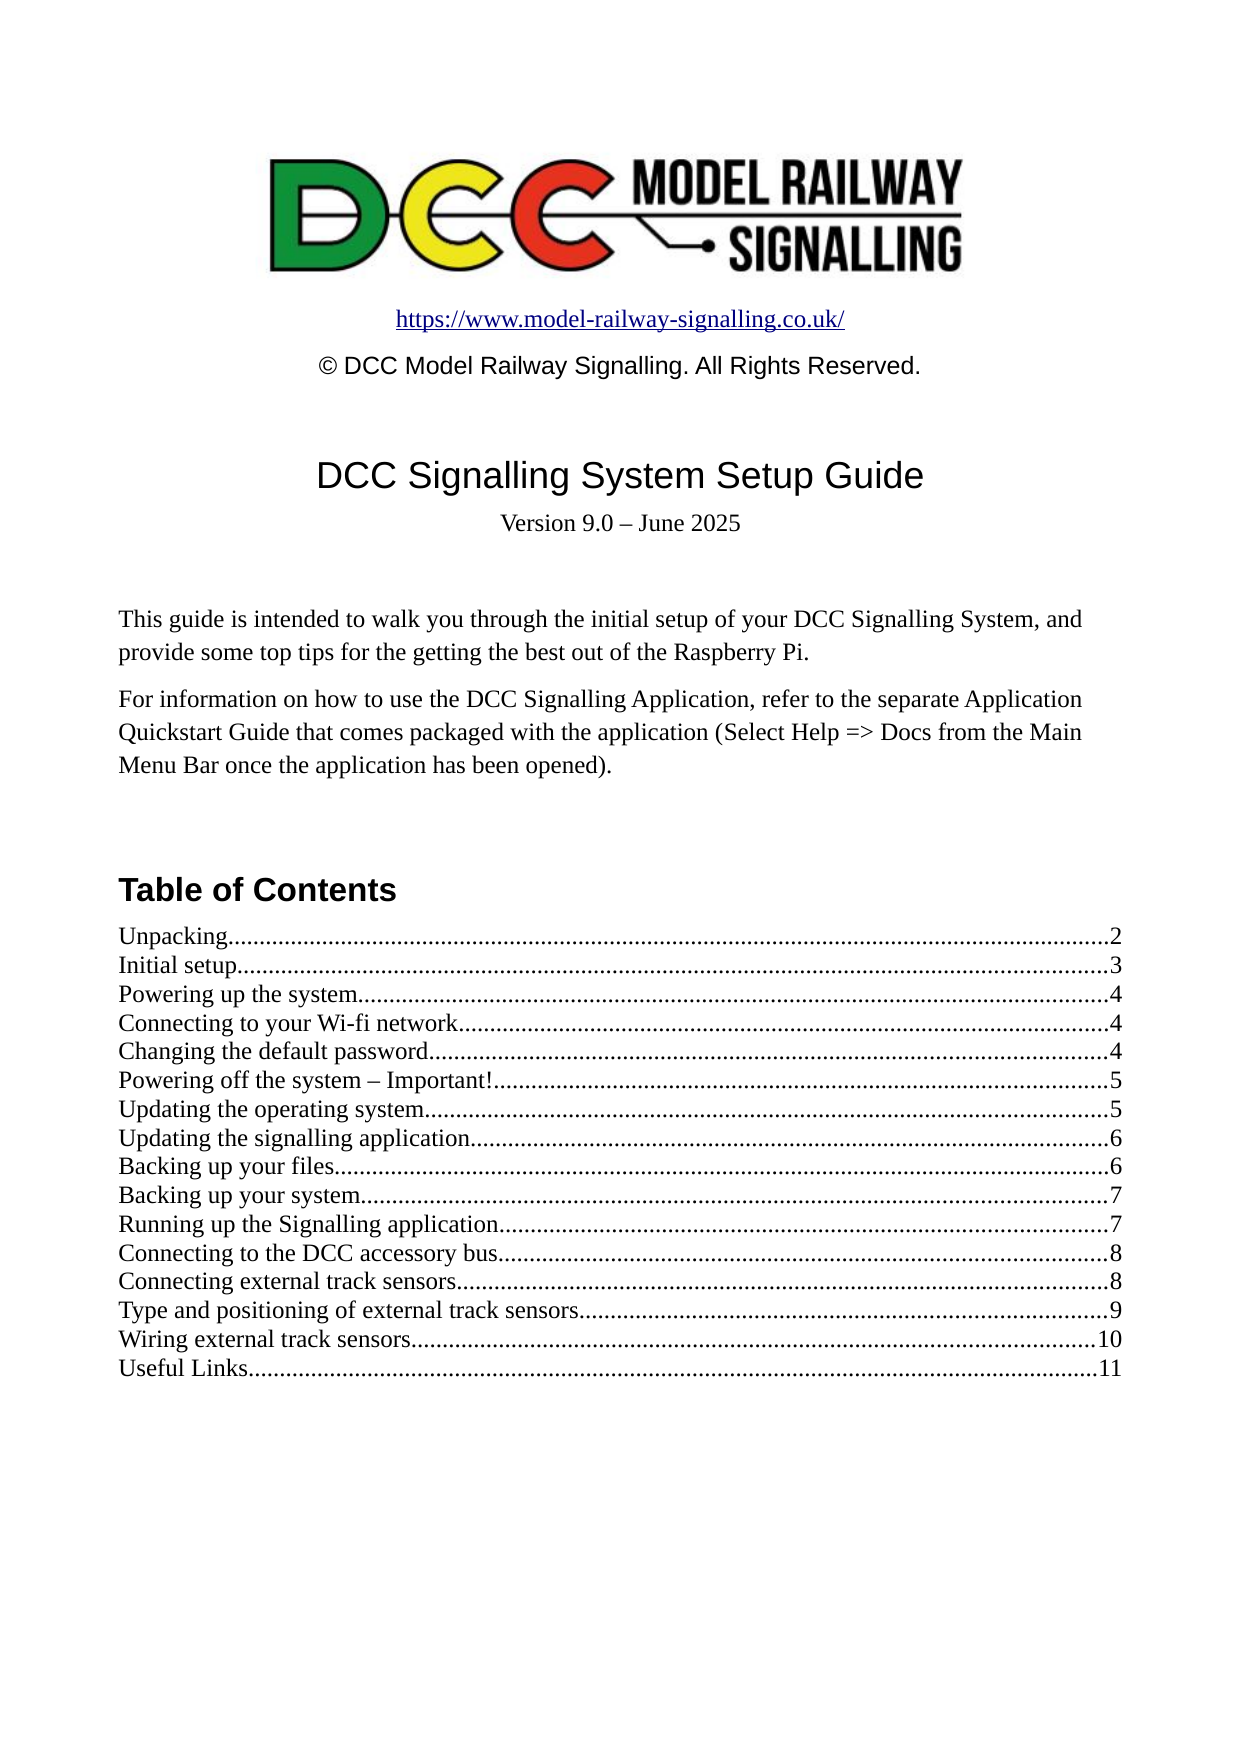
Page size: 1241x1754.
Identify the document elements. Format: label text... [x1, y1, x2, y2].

text https://www.model-railway-signalling.co.uk/ [118, 304, 1122, 332]
subtitle DCC Signalling System Setup Guide [118, 453, 1122, 496]
picture [255, 132, 985, 299]
text Type and positioning of external track sensors 9 [118, 1295, 1122, 1324]
text This guide is intended to walk you through the initial setup of your DCC Signalling System, and provide some top tips for the getting the best out of the Raspberry Pi. [118, 604, 1122, 665]
text Backing up your system 7 [118, 1180, 1122, 1209]
text Updating the signalling application 6 [118, 1123, 1122, 1151]
text For information on how to use the DCC Signalling Application, refer to the separate Application Quickstart Guide that comes packaged with the application (Select Help => Docs from the Main Menu Bar once the application has been opened). [118, 684, 1122, 779]
text Version 9.0 – June 2025 [118, 508, 1122, 537]
text Backing up your files 6 [118, 1151, 1122, 1180]
text Running up the Signalling application 7 [118, 1209, 1122, 1238]
text Useful Links 11 [118, 1353, 1122, 1381]
text Powering off the system – Important! 5 [118, 1065, 1122, 1094]
text Powering up the system 4 [118, 979, 1122, 1008]
text Changing the default password 4 [118, 1036, 1122, 1065]
text Connecting to your Wi-fi network 4 [118, 1008, 1122, 1036]
text Connecting to the DCC accessory bus 8 [118, 1238, 1122, 1266]
text © DCC Model Railway Signalling. All Rights Reserved. [118, 351, 1122, 380]
subtitle Table of Contents [118, 871, 1122, 909]
text Wiring external track sensors 10 [118, 1324, 1122, 1353]
text Initial setup 3 [118, 950, 1122, 979]
text Unpacking 2 [118, 921, 1122, 950]
text Updating the operating system 5 [118, 1094, 1122, 1123]
text Connecting external track sensors 8 [118, 1266, 1122, 1295]
